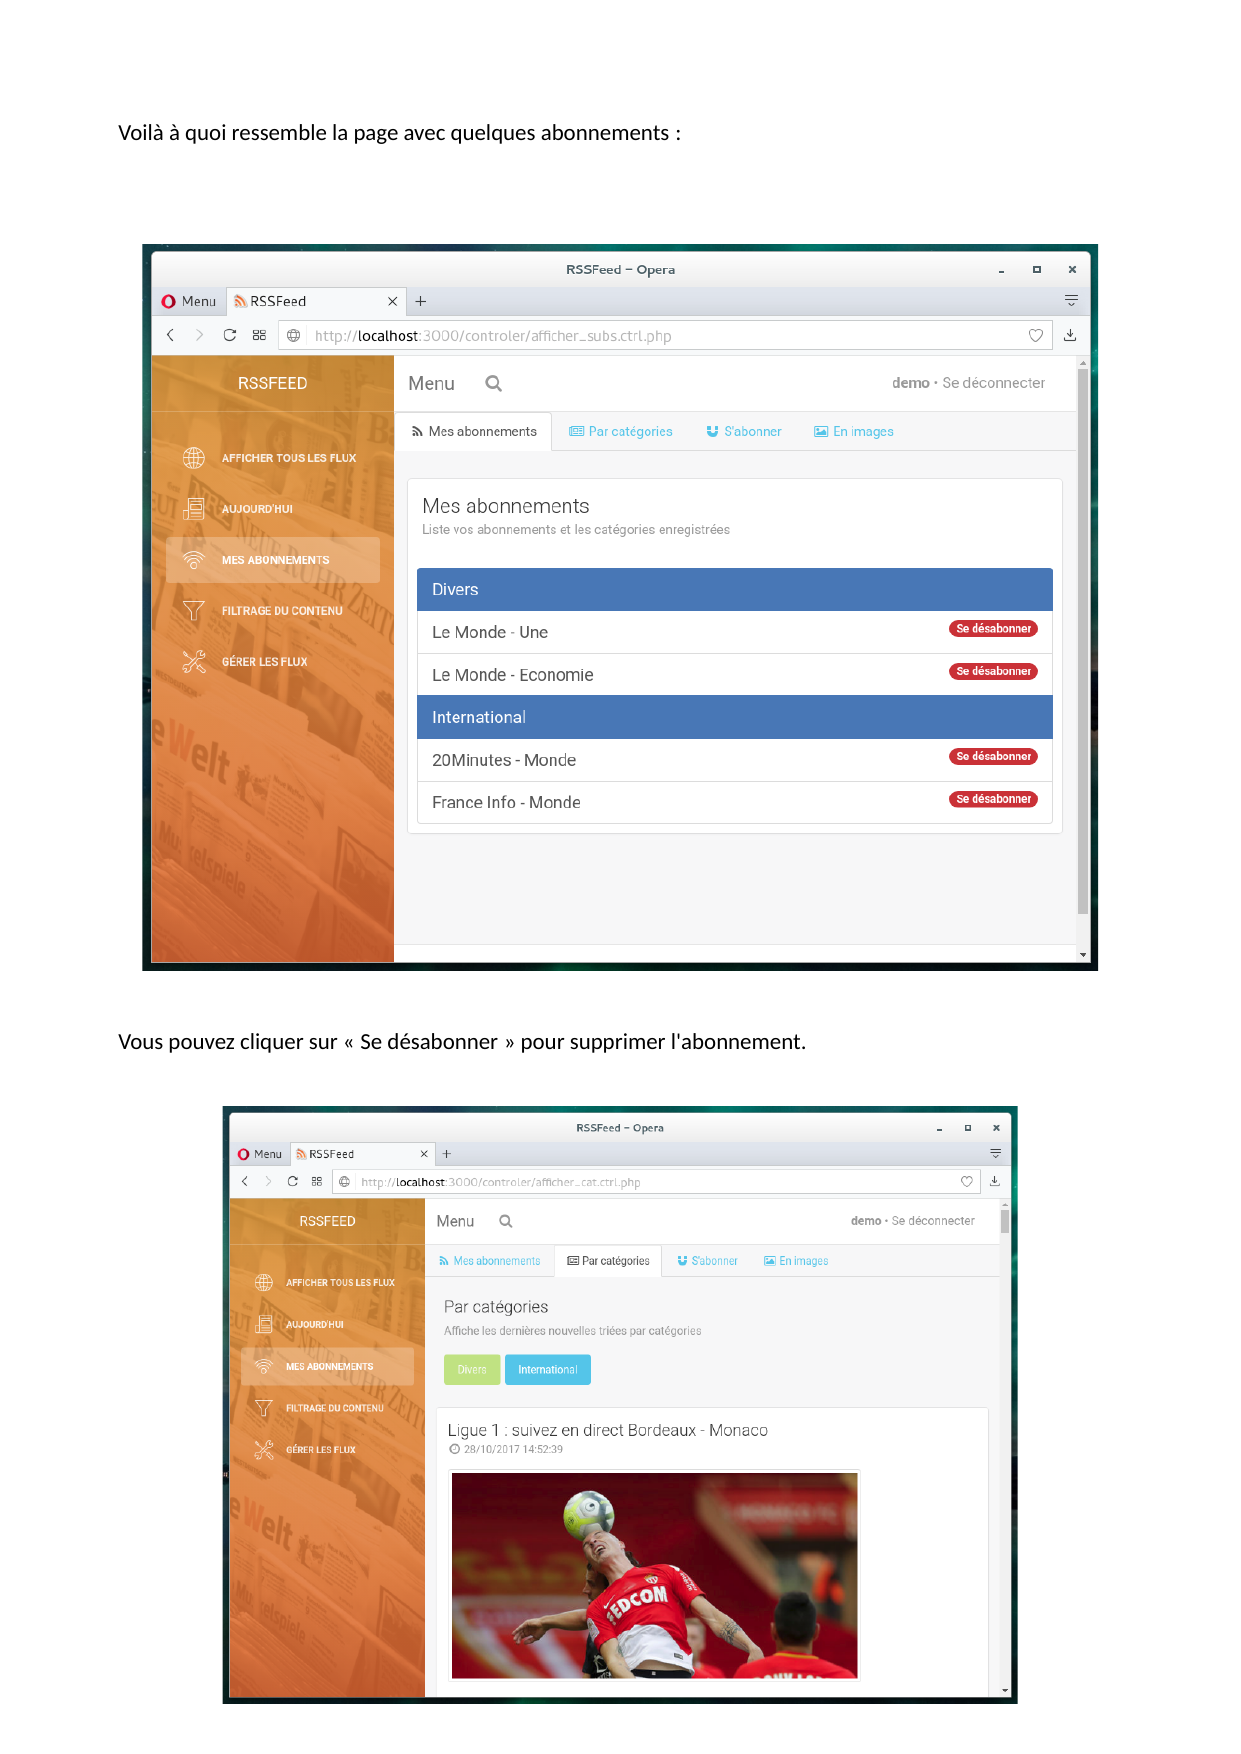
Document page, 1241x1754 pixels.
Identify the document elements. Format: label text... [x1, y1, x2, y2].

text Vous pouvez cliquer sur « Se désabonner » pour supprimer l'abonnement. [118, 1027, 1122, 1055]
text Voilà à quoi ressemble la page avec quelques abonnements : [118, 118, 1122, 146]
picture [222, 1106, 1018, 1704]
picture [142, 244, 1099, 971]
